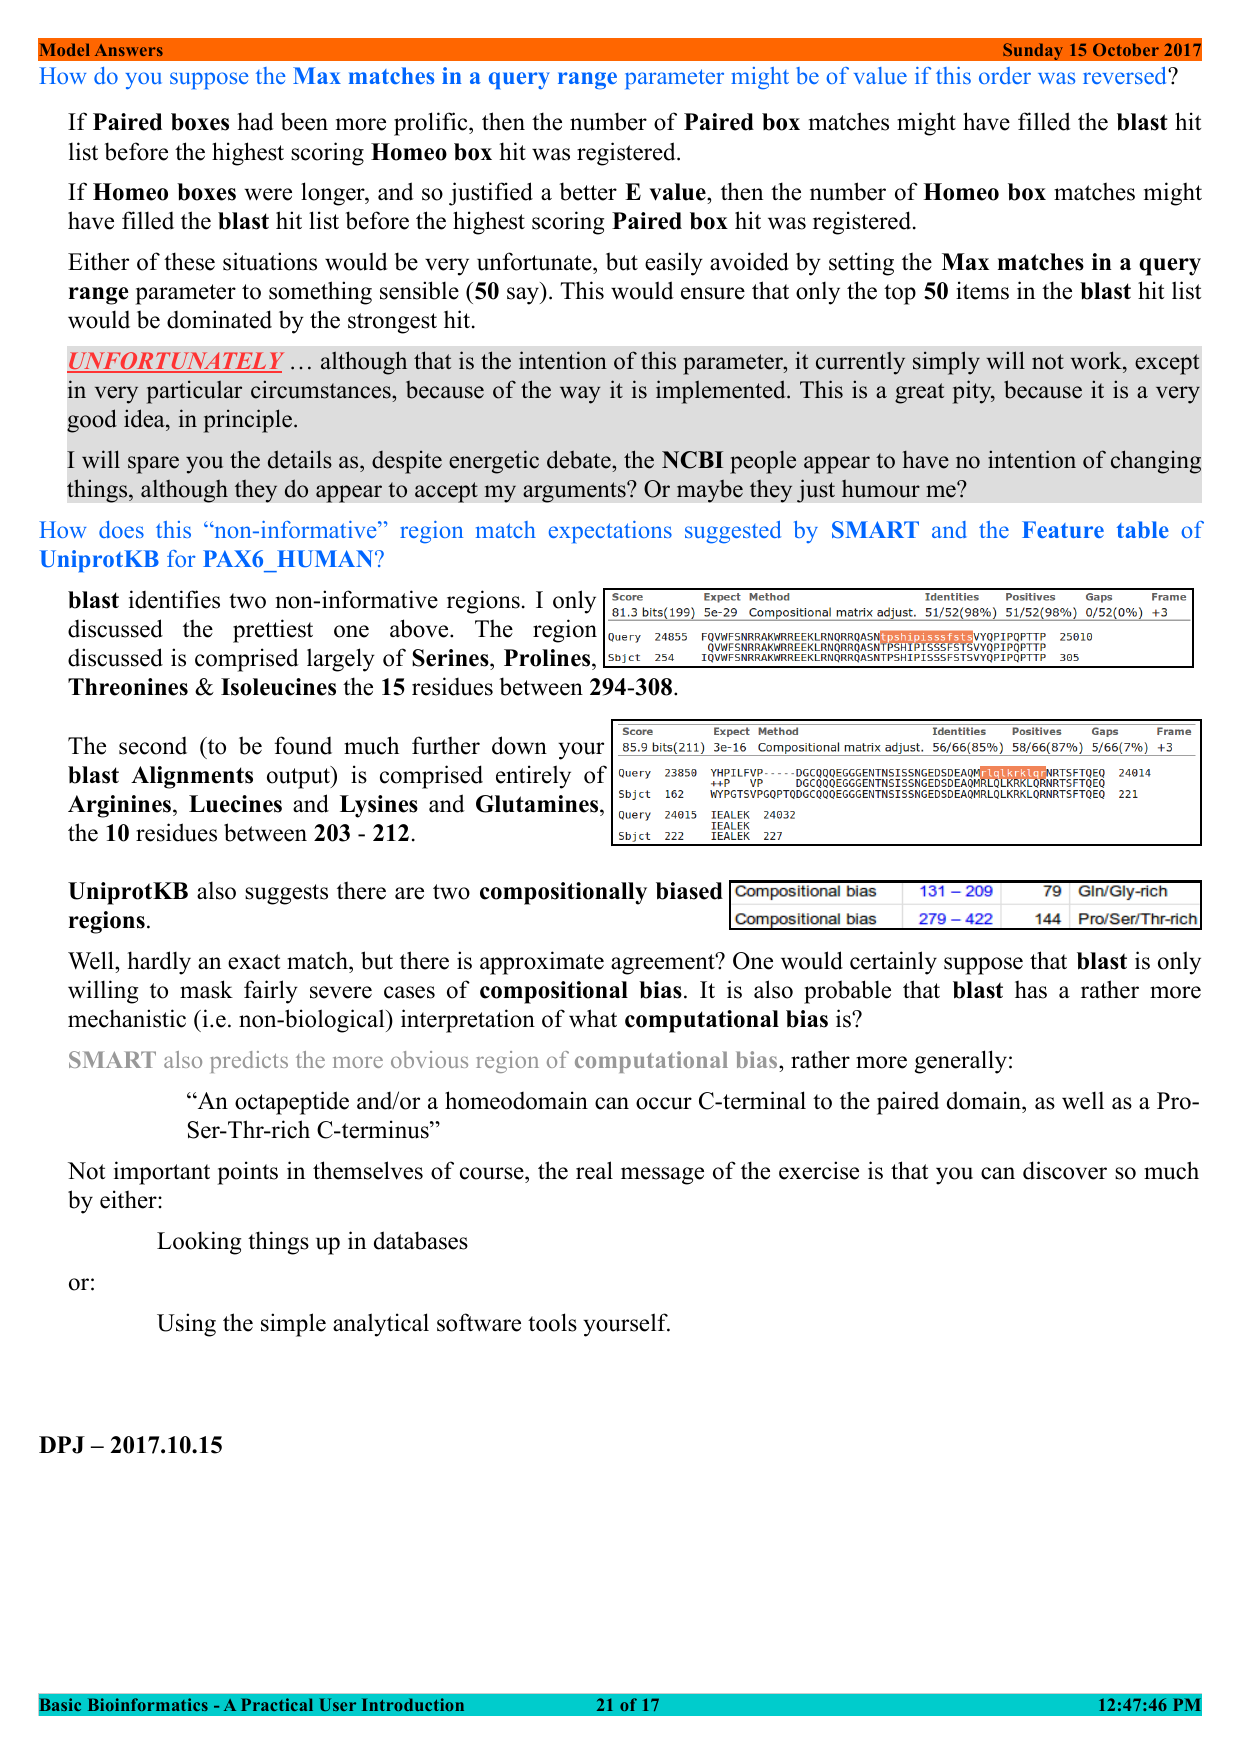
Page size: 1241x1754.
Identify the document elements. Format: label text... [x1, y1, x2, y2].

text The second (to be found much further down your blast Alignments output) is comprised entirely of Arginines, Luecines and Lysines and Glutamines, the 10 residues between 203 - 212. [68, 731, 611, 847]
text or: [68, 1267, 1202, 1296]
text How do you suppose the Max matches in a query range parameter might be of value if this order was reversed? [38, 61, 1202, 89]
text SMART also predicts the more obvious region of computational bias, rather more generally: [68, 1045, 1202, 1074]
text If Paired boxes had been more prolific, then the number of Paired box matches might have filled the blast hit list before the highest scoring Homeo box hit was registered. [68, 107, 1202, 165]
text DPJ – 2017.10.15 [38, 1430, 1202, 1459]
text [613, 721, 1200, 844]
picture [616, 724, 1197, 842]
text Not important points in themselves of course, the real message of the exercise is that you can discover so much by either: [68, 1156, 1202, 1214]
text Well, hardly an exact match, but there is approximate agreement? One would certainly suppose that blast is only willing to mask fairly severe cases of compositional bias. It is also probable that blast has a rather more mechanistic (i.e. non-biological) interpretation of what computational bias is? [68, 946, 1202, 1033]
text I will spare you the details as, despite energetic debate, the NCBI people appear to have no intention of changing things, although they do appear to accept my arguments? Or maybe they just humour me? [67, 445, 1202, 503]
picture [605, 590, 1192, 666]
text UniprotKB also suggests there are two compositionally biased regions. [68, 876, 1202, 934]
text How does this “non-informative” region match expectations suggested by SMART and the Feature table of UniprotKB for PAX6_HUMAN? [38, 515, 1202, 573]
text Either of these situations would be very unfortunate, but easily avoided by setting the Max matches in a query range parameter to something sensible (50 say). This would ensure that only the top 50 items in the blast hit list would be dominated by the strongest hit. [68, 247, 1202, 334]
text UNFORTUNATELY … although that is the intention of this parameter, it currently simply will not work, except in very particular circumstances, because of the way it is implemented. This is a great pity, because it is a very good idea, in principle. [67, 346, 1202, 433]
text “An octapeptide and/or a homeodomain can occur C-terminal to the paired domain, as well as a Pro-Ser-Thr-rich C-terminus” [186, 1086, 1202, 1144]
text Looking things up in databases [157, 1226, 1202, 1255]
text blast identifies two non-informative regions. I only discussed the prettiest one above. The region discussed is comprised largely of Serines, Prolines, Threonines & Isoleucines the 15 residues between 294-308. [68, 585, 1202, 701]
text Using the simple analytical software tools yourself. [157, 1307, 1202, 1336]
picture [731, 883, 1200, 928]
text If Homeo boxes were longer, and so justified a better E value, then the number of Homeo box matches might have filled the blast hit list before the highest scoring Paired box hit was registered. [68, 177, 1202, 235]
